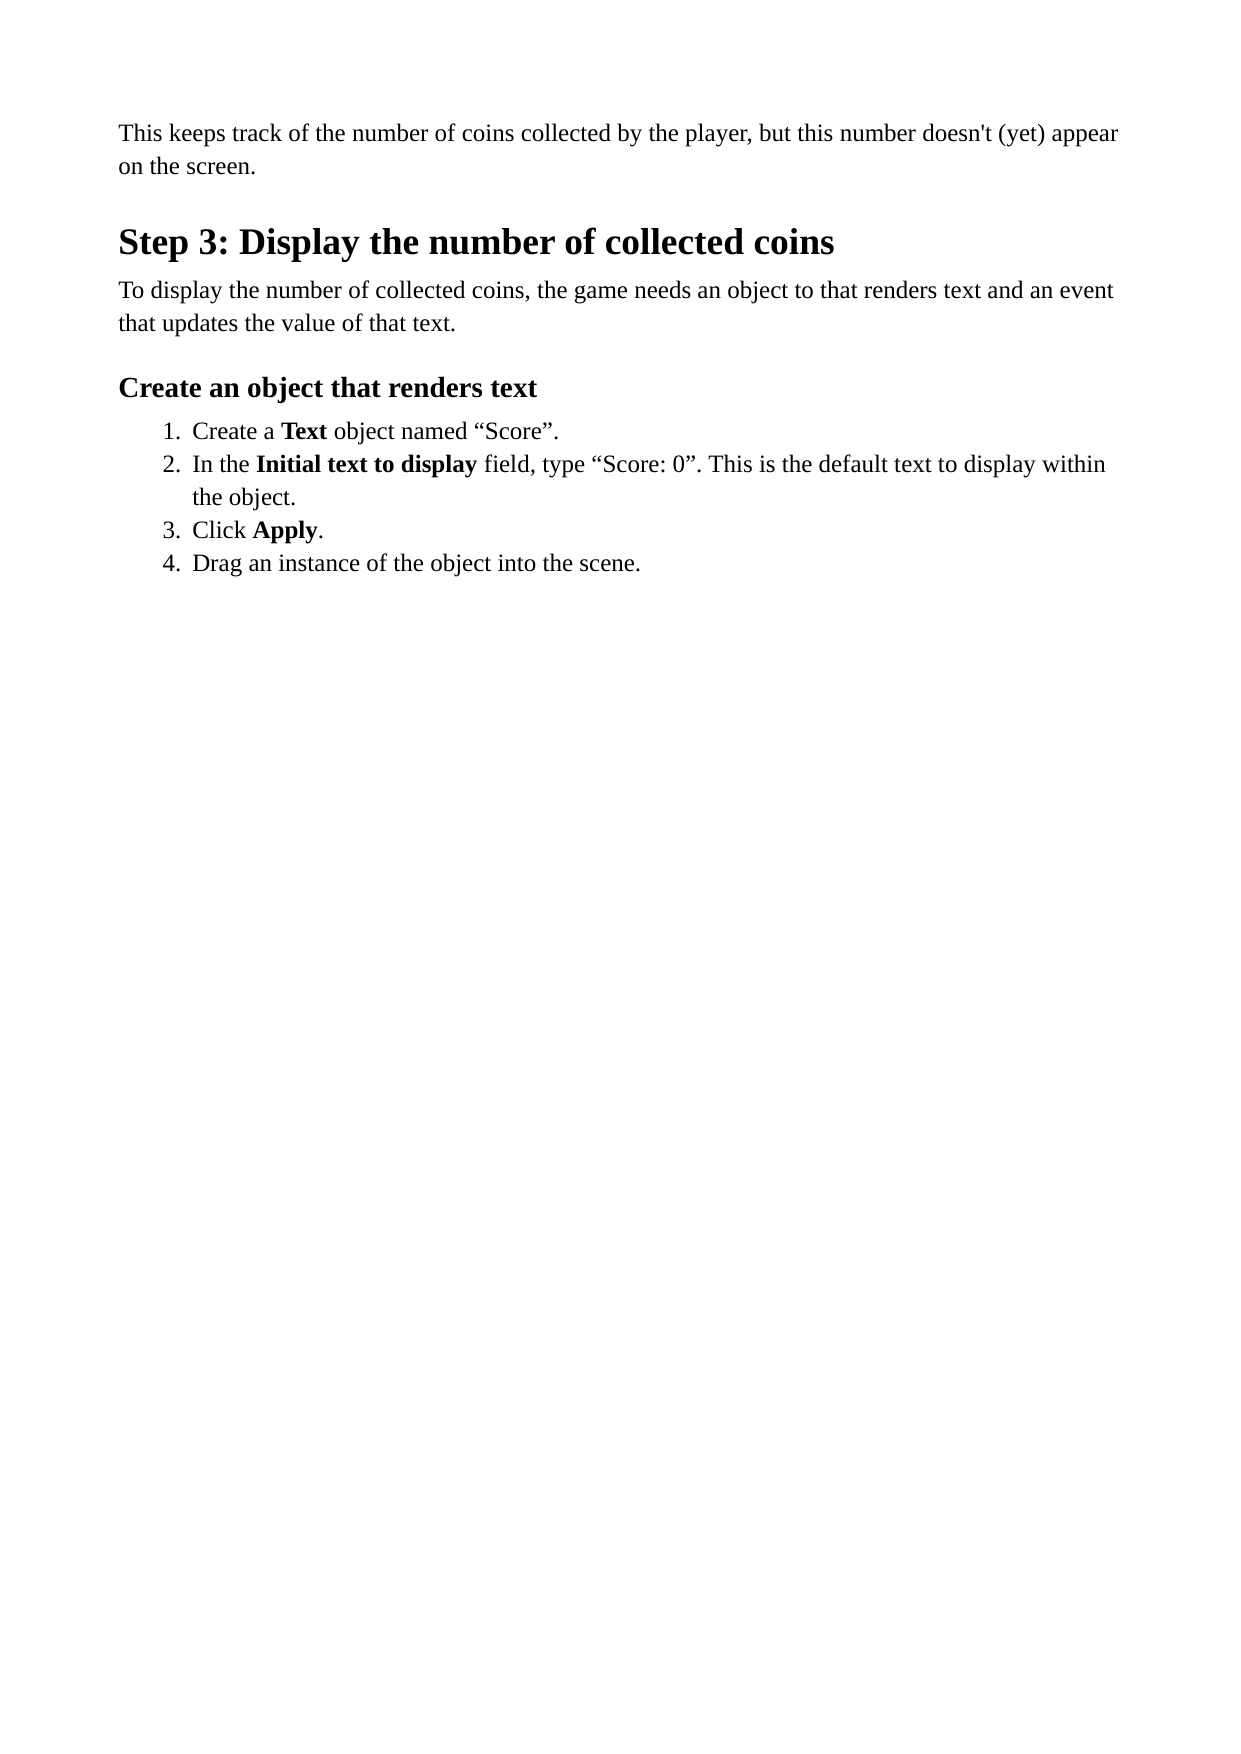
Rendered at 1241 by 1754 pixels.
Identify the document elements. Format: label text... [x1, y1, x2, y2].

list Drag an instance of the object into the scene. [162, 548, 1122, 577]
subtitle Create an object that renders text [118, 370, 1122, 404]
text To display the number of collected coins, the game needs an object to that renders text and an event that updates the value of that text. [118, 275, 1122, 337]
subtitle Step 3: Display the number of collected coins [118, 219, 1122, 263]
list Click Apply. [162, 516, 1122, 544]
list In the Initial text to display field, type “Score: 0”. This is the default text to display within the object. [162, 449, 1122, 511]
text This keeps track of the number of coins collected by the player, but this number doesn't (yet) appear on the screen. [118, 118, 1122, 180]
list Create a Text object named “Score”. [162, 416, 1122, 445]
